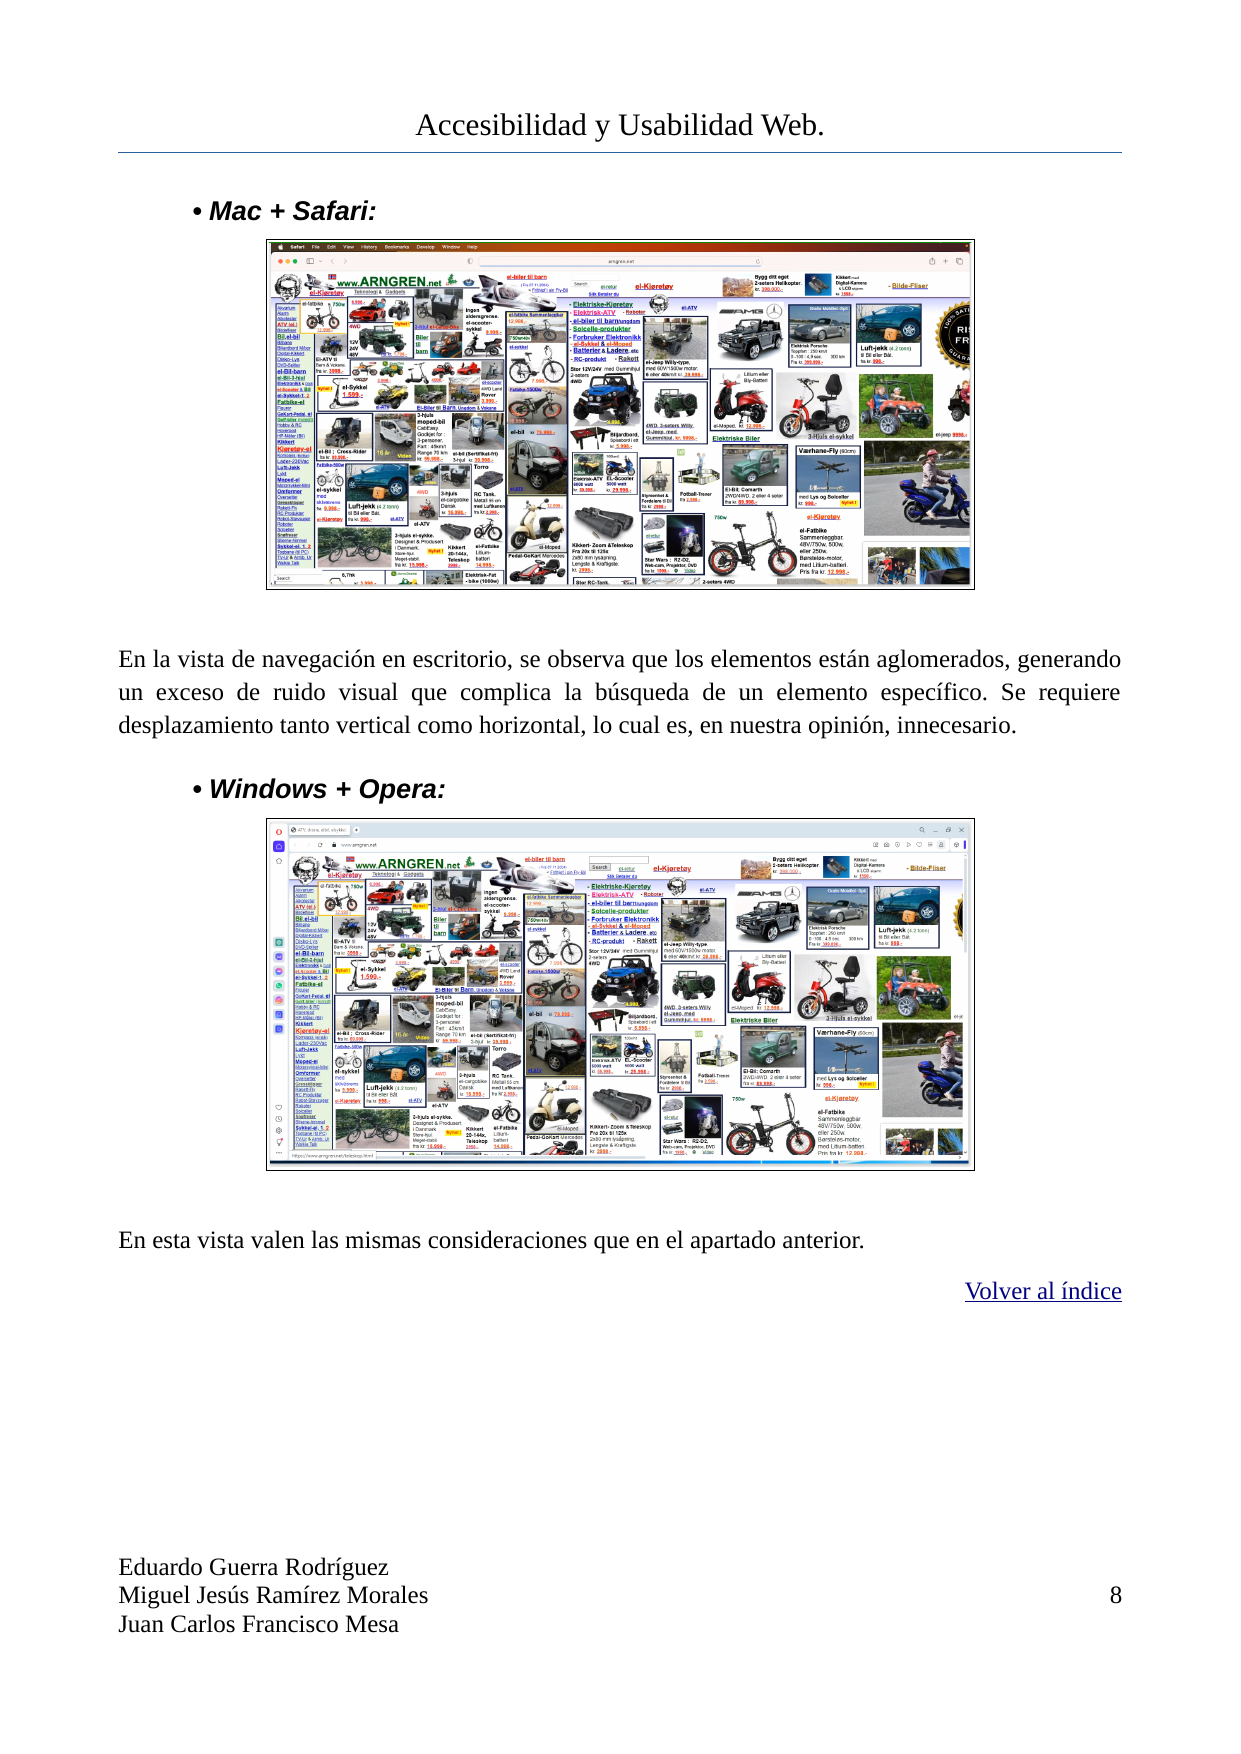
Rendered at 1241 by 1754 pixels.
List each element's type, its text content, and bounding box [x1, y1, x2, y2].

text En esta vista valen las mismas consideraciones que en el apartado anterior. [118, 1225, 1122, 1254]
picture [268, 821, 972, 1167]
text Volver al índice [118, 1276, 1122, 1304]
subtitle • Mac + Safari: [118, 195, 1122, 227]
picture [268, 242, 972, 587]
subtitle • Windows + Opera: [118, 773, 1122, 805]
text En la vista de navegación en escritorio, se observa que los elementos están aglomerados, generando un exceso de ruido visual que complica la búsqueda de un elemento específico. Se requiere desplazamiento tanto vertical como horizontal, lo cual es, en nuestra opinión, innecesario. [118, 644, 1122, 739]
